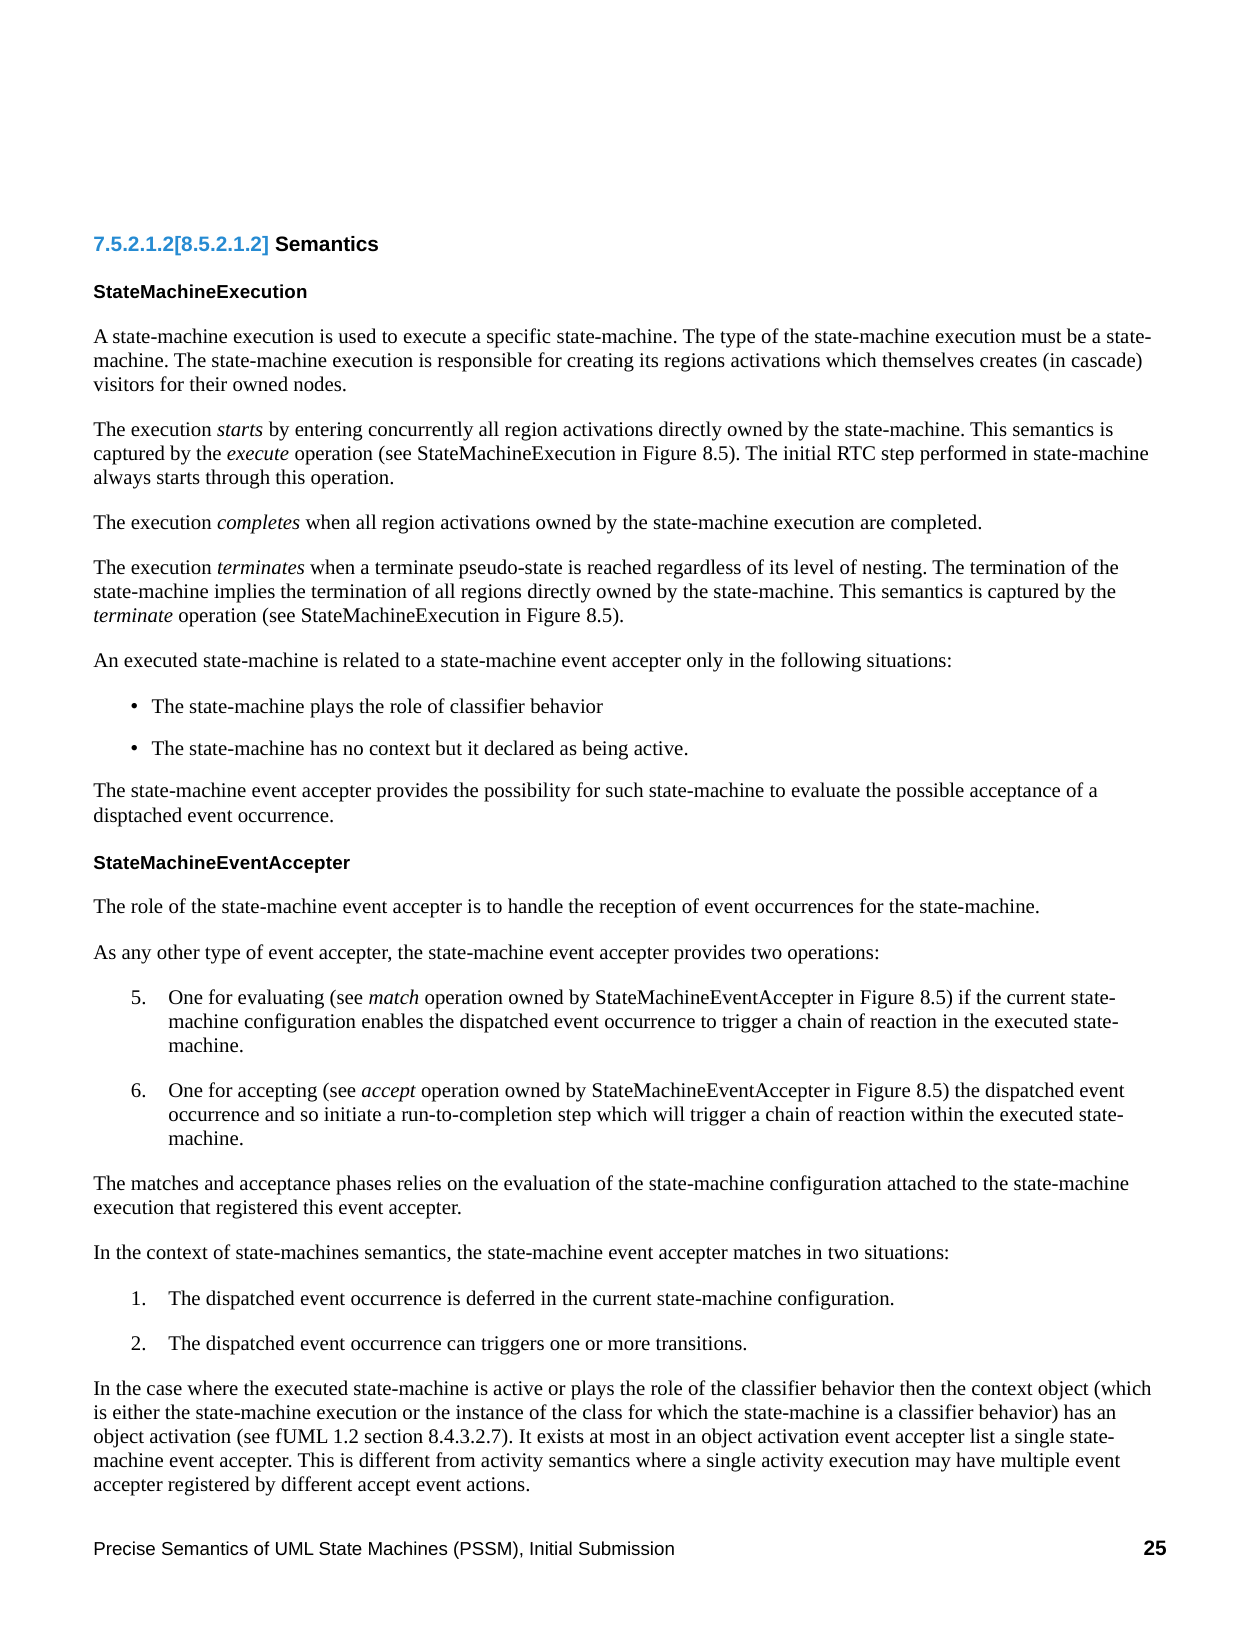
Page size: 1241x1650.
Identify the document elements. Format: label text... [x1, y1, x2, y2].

text The execution completes when all region activations owned by the state-machine execution are completed. [93, 510, 1164, 534]
text The execution terminates when a terminate pseudo-state is reached regardless of its level of nesting. The termination of the state-machine implies the termination of all regions directly owned by the state-machine. This semantics is captured by the terminate operation (see StateMachineExecution in Figure 8.5). [93, 555, 1164, 627]
list The state-machine plays the role of classifier behavior [131, 693, 1164, 718]
text As any other type of event accepter, the state-machine event accepter provides two operations: [93, 939, 1164, 964]
subtitle Semantics [93, 231, 1164, 256]
list The dispatched event occurrence can triggers one or more transitions. [131, 1331, 1164, 1354]
text In the context of state-machines semantics, the state-machine event accepter matches in two situations: [93, 1240, 1164, 1264]
text A state-machine execution is used to execute a specific state-machine. The type of the state-machine execution must be a state-machine. The state-machine execution is responsible for creating its regions activations which themselves creates (in cascade) visitors for their owned nodes. [93, 324, 1164, 396]
subtitle StateMachineEventAccepter [93, 852, 1164, 873]
text The role of the state-machine event accepter is to handle the reception of event occurrences for the state-machine. [93, 894, 1164, 918]
text The state-machine event accepter provides the possibility for such state-machine to evaluate the possible acceptance of a disptached event occurrence. [93, 777, 1164, 827]
list The state-machine has no context but it declared as being active. [131, 735, 1164, 760]
text The execution starts by entering concurrently all region activations directly owned by the state-machine. This semantics is captured by the execute operation (see StateMachineExecution in Figure 8.5). The initial RTC step performed in state-machine always starts through this operation. [93, 417, 1164, 489]
subtitle StateMachineExecution [93, 281, 1164, 303]
text The matches and acceptance phases relies on the evaluation of the state-machine configuration attached to the state-machine execution that registered this event accepter. [93, 1171, 1164, 1219]
list The dispatched event occurrence is deferred in the current state-machine configuration. [131, 1285, 1164, 1309]
text In the case where the executed state-machine is active or plays the role of the classifier behavior then the context object (which is either the state-machine execution or the instance of the class for which the state-machine is a classifier behavior) has an object activation (see fUML 1.2 section 8.4.3.2.7). It exists at most in an object activation event accepter list a single state-machine event accepter. This is different from activity semantics where a single activity execution may have multiple event accepter registered by different accept event actions. [93, 1376, 1164, 1496]
list One for evaluating (see match operation owned by StateMachineEventAccepter in Figure 8.5) if the current state-machine configuration enables the dispatched event occurrence to trigger a chain of reaction in the executed state-machine. [131, 985, 1164, 1057]
text An executed state-machine is related to a state-machine event accepter only in the following situations: [93, 648, 1164, 672]
list One for accepting (see accept operation owned by StateMachineEventAccepter in Figure 8.5) the dispatched event occurrence and so initiate a run-to-completion step which will trigger a chain of reaction within the executed state-machine. [131, 1078, 1164, 1150]
